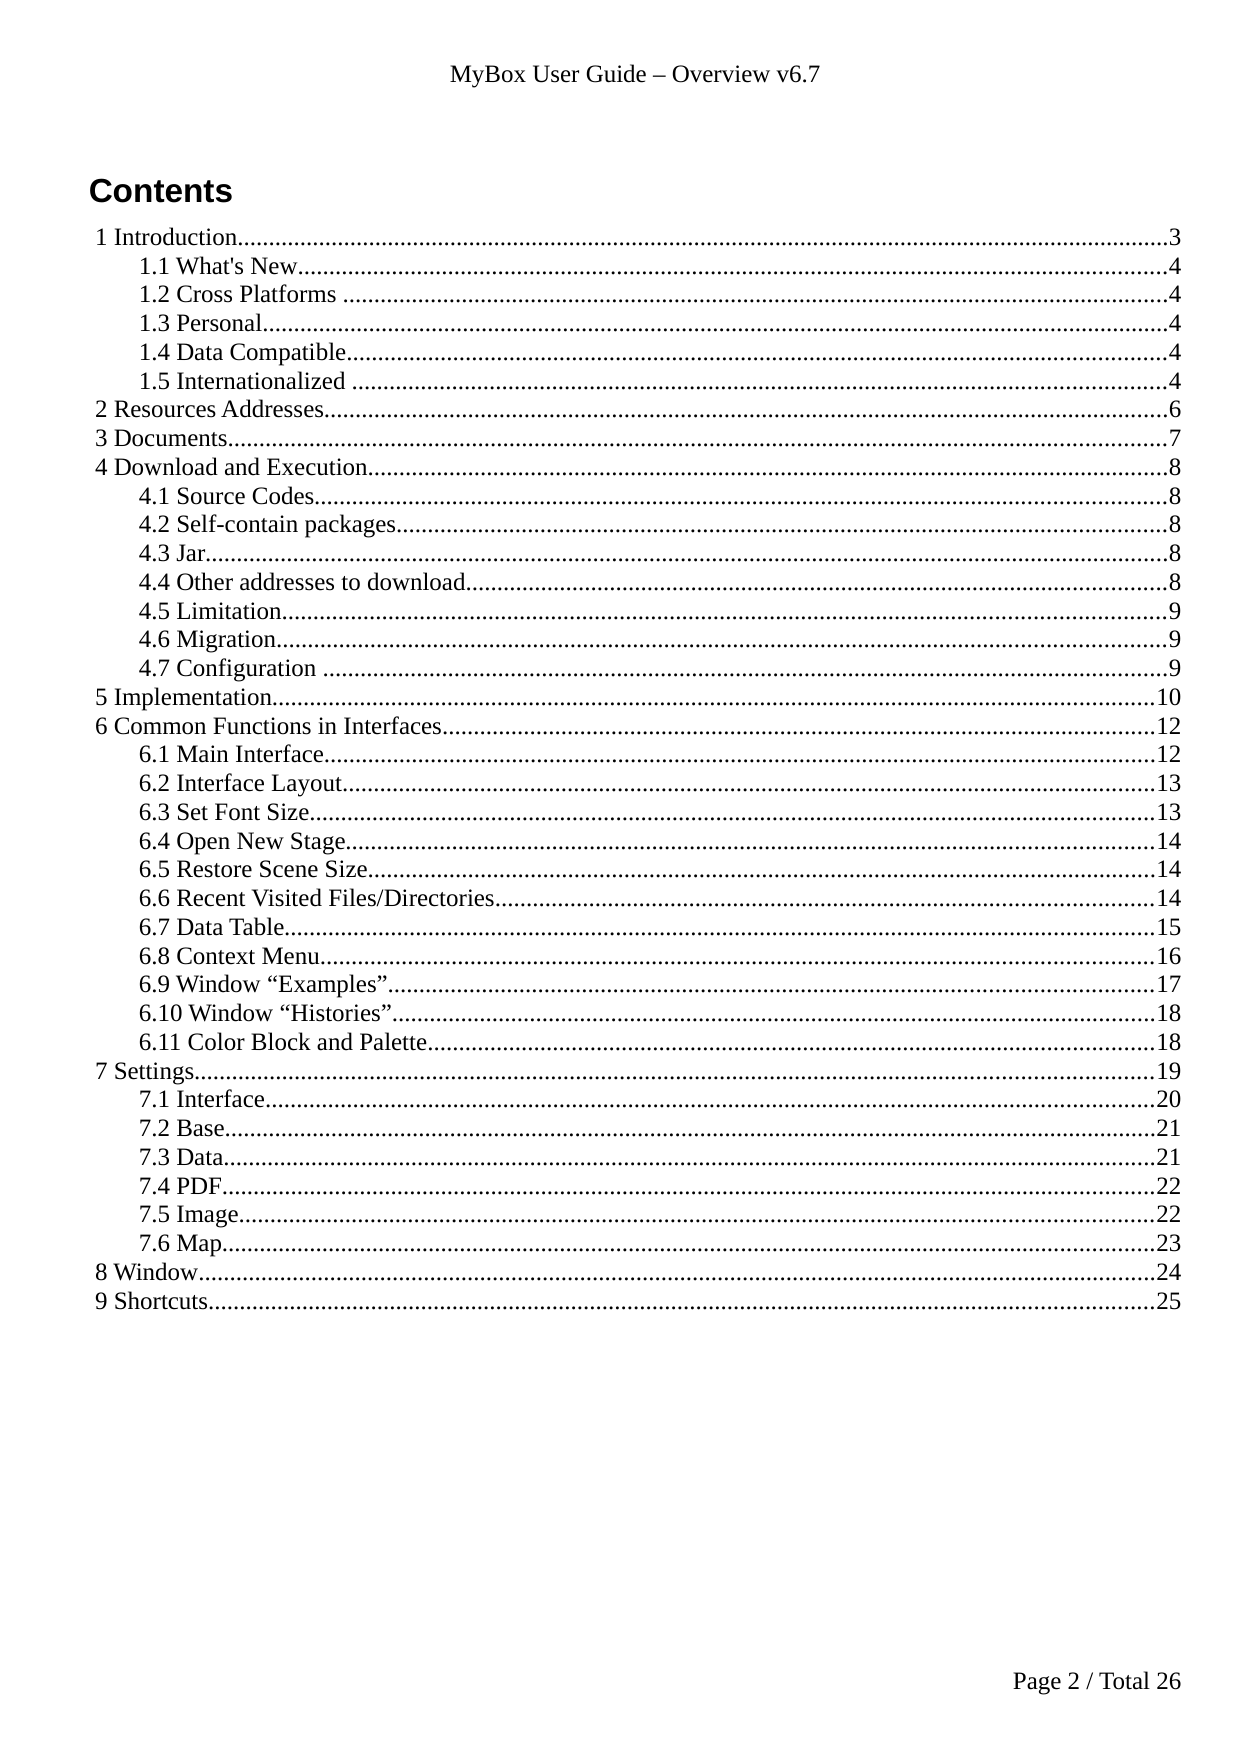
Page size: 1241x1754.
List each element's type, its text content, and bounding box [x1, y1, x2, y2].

text 7.4 PDF 22 [132, 1171, 1181, 1199]
text 6.8 Context Menu 16 [132, 941, 1181, 969]
text 1 Introduction 3 [88, 222, 1181, 251]
text 1.4 Data Compatible 4 [132, 337, 1181, 366]
text 6.5 Restore Scene Size 14 [132, 854, 1181, 883]
text 4.7 Configuration 9 [132, 653, 1181, 682]
text 4.1 Source Codes 8 [132, 481, 1181, 509]
text 6.7 Data Table 15 [132, 912, 1181, 941]
text 4.4 Other addresses to download 8 [132, 567, 1181, 596]
text 6.11 Color Block and Palette 18 [132, 1027, 1181, 1056]
text 6.2 Interface Layout 13 [132, 768, 1181, 797]
text 1.1 What's New 4 [132, 251, 1181, 279]
text 6.9 Window “Examples” 17 [132, 969, 1181, 998]
text 7.6 Map 23 [132, 1228, 1181, 1257]
text 4.3 Jar 8 [132, 538, 1181, 567]
text 4.6 Migration 9 [132, 624, 1181, 653]
text 6.10 Window “Histories” 18 [132, 998, 1181, 1027]
text 3 Documents 7 [88, 423, 1181, 452]
text 8 Window 24 [88, 1257, 1181, 1286]
text 4.2 Self-contain packages 8 [132, 509, 1181, 538]
text 1.3 Personal 4 [132, 308, 1181, 337]
text 7.2 Base 21 [132, 1113, 1181, 1142]
text 6.6 Recent Visited Files/Directories 14 [132, 883, 1181, 912]
text 7.3 Data 21 [132, 1142, 1181, 1171]
text 7.5 Image 22 [132, 1199, 1181, 1228]
text 6 Common Functions in Interfaces 12 [88, 711, 1181, 739]
text 4.5 Limitation 9 [132, 596, 1181, 624]
text 1.5 Internationalized 4 [132, 366, 1181, 394]
text 6.1 Main Interface 12 [132, 739, 1181, 768]
subtitle Contents [88, 171, 1181, 209]
text 2 Resources Addresses 6 [88, 394, 1181, 423]
text 5 Implementation 10 [88, 682, 1181, 711]
text 4 Download and Execution 8 [88, 452, 1181, 481]
text 7 Settings 19 [88, 1056, 1181, 1084]
text 6.3 Set Font Size 13 [132, 797, 1181, 826]
text 1.2 Cross Platforms 4 [132, 279, 1181, 308]
text 6.4 Open New Stage 14 [132, 826, 1181, 854]
text 7.1 Interface 20 [132, 1084, 1181, 1113]
text 9 Shortcuts 25 [88, 1286, 1181, 1314]
